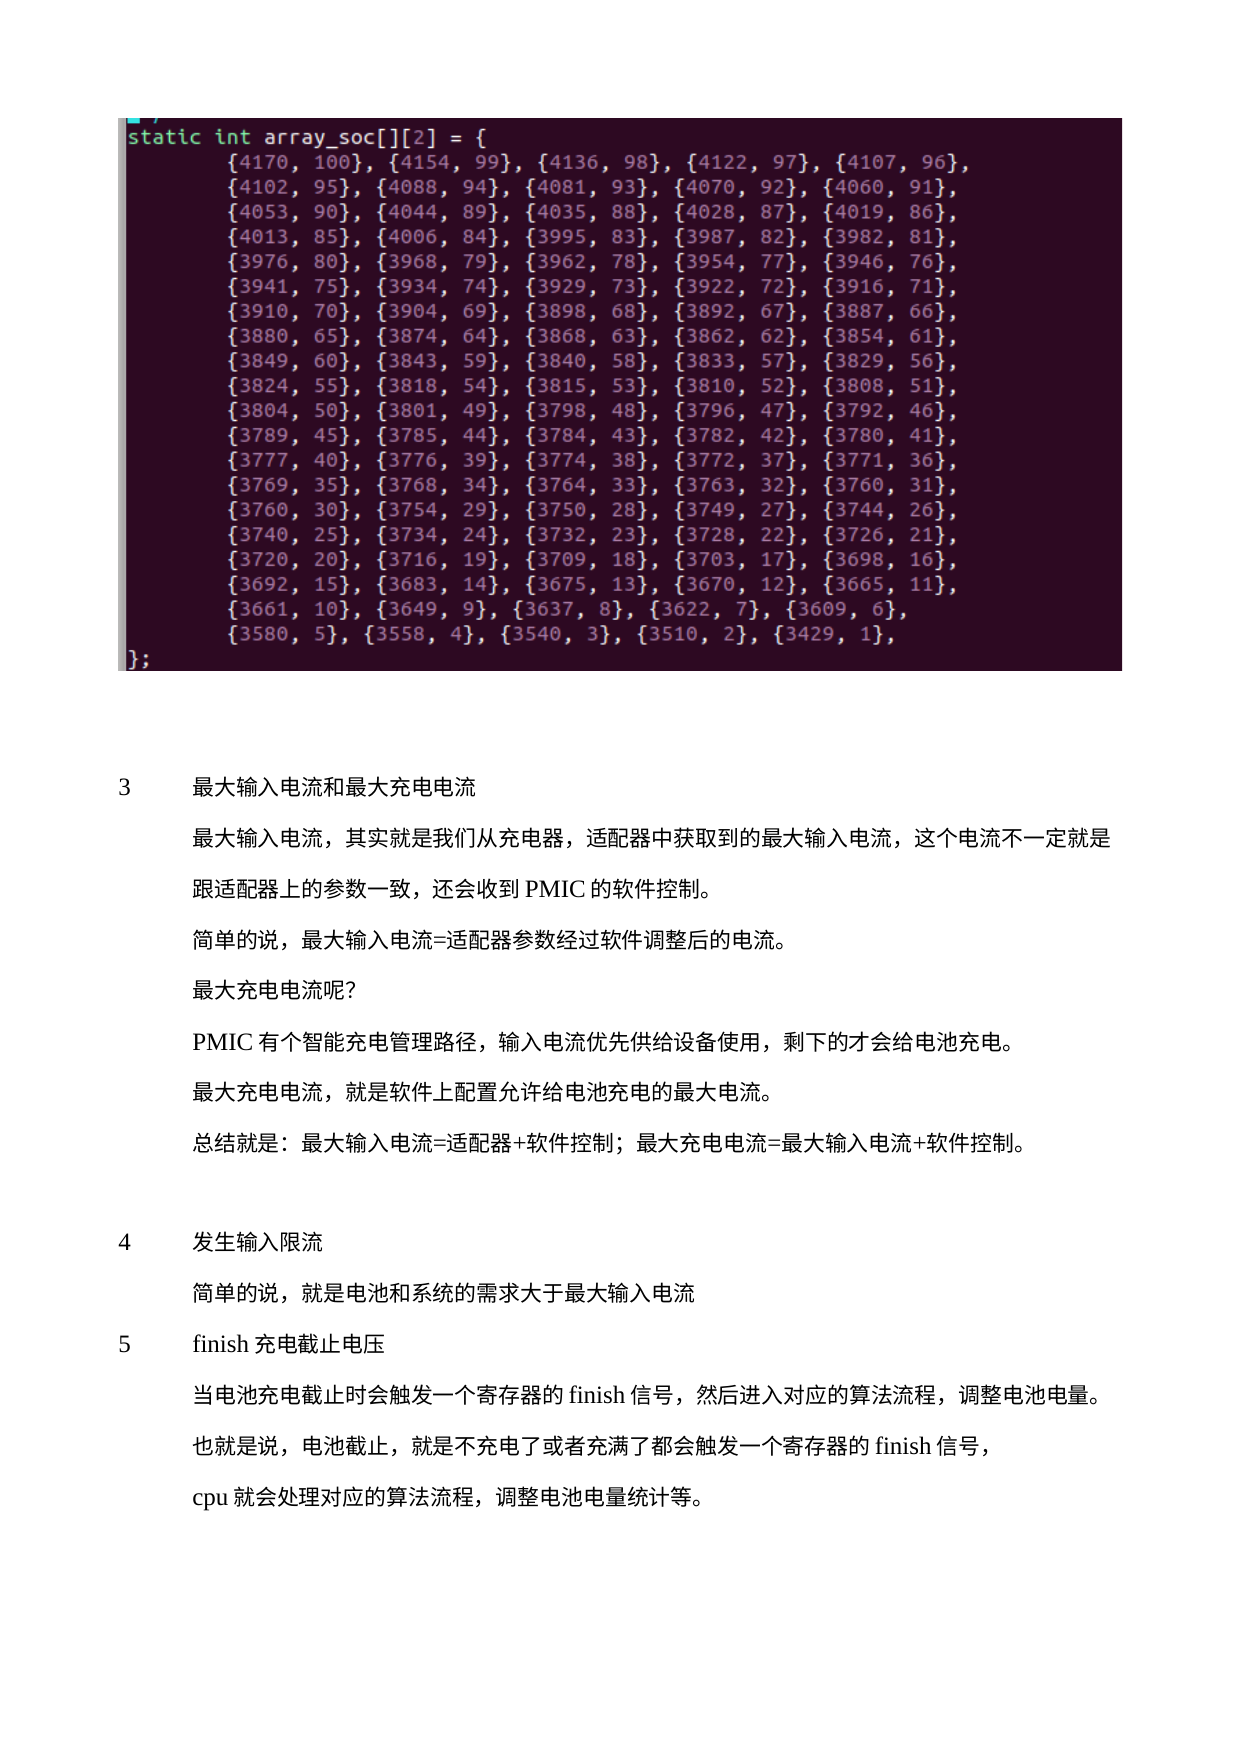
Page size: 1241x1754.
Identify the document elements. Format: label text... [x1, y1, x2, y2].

text 当电池充电截止时会触发一个寄存器的finish信号，然后进入对应的算法流程，调整电池电量。 [118, 1378, 1122, 1409]
text 简单的说，就是电池和系统的需求大于最大输入电流 [118, 1276, 1122, 1307]
text 最大充电电流呢？ [118, 973, 1122, 1005]
text 5 finish充电截止电压 [118, 1327, 1122, 1358]
text 也就是说，电池截止，就是不充电了或者充满了都会触发一个寄存器的finish信号， [118, 1429, 1122, 1460]
text PMIC有个智能充电管理路径，输入电流优先供给设备使用，剩下的才会给电池充电。 [118, 1024, 1122, 1056]
text 最大输入电流，其实就是我们从充电器，适配器中获取到的最大输入电流，这个电流不一定就是 [118, 821, 1122, 852]
text 跟适配器上的参数一致，还会收到PMIC的软件控制。 [118, 872, 1122, 903]
picture [118, 118, 1123, 671]
text 简单的说，最大输入电流=适配器参数经过软件调整后的电流。 [118, 923, 1122, 954]
text 最大充电电流，就是软件上配置允许给电池充电的最大电流。 [118, 1075, 1122, 1107]
text cpu就会处理对应的算法流程，调整电池电量统计等。 [118, 1479, 1122, 1511]
text 总结就是：最大输入电流=适配器+软件控制；最大充电电流=最大输入电流+软件控制。 [118, 1126, 1122, 1158]
text 3 最大输入电流和最大充电电流 [118, 770, 1122, 801]
text 4 发生输入限流 [118, 1225, 1122, 1257]
